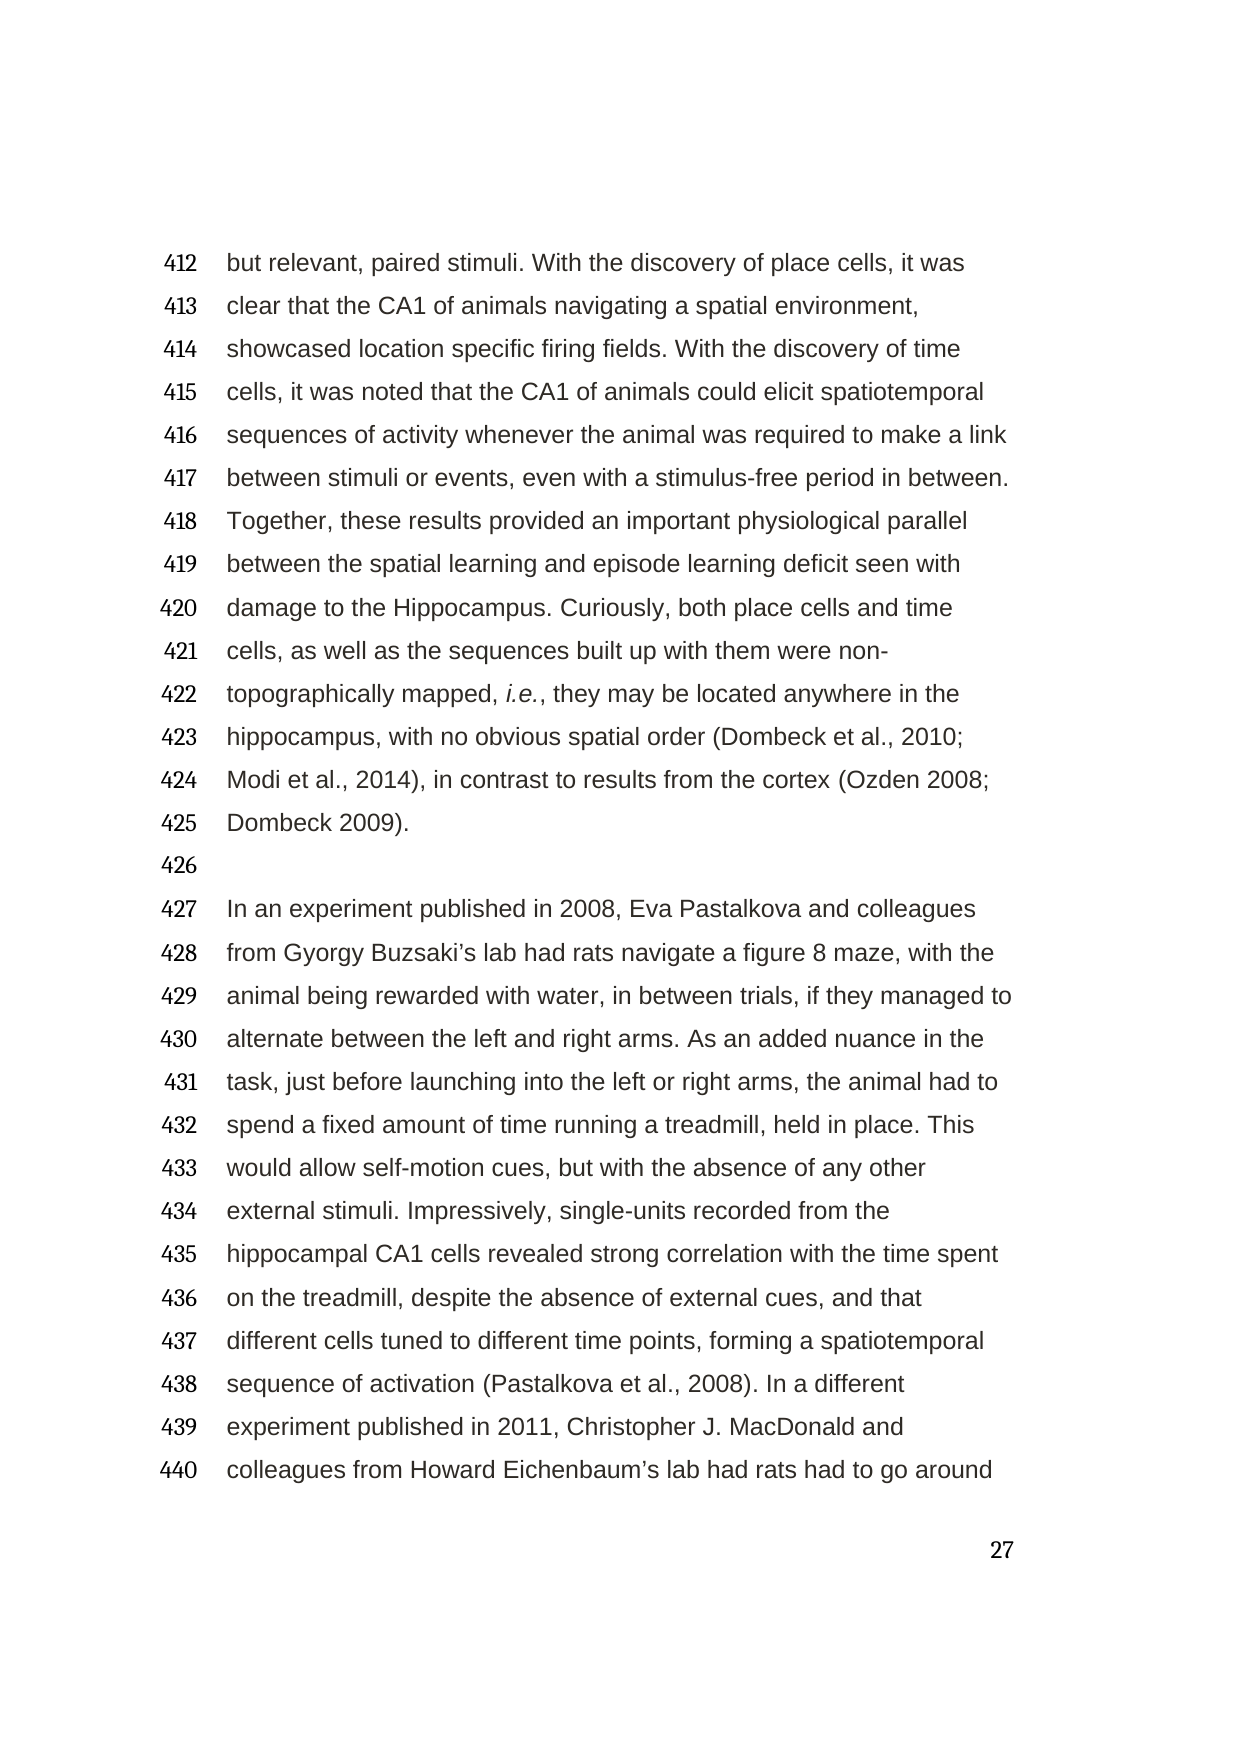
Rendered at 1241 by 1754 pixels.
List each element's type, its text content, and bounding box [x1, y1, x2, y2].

text but relevant, paired stimuli. With the discovery of place cells, it was clear that the CA1 of animals navigating a spatial environment, showcased location specific firing fields. With the discovery of time cells, it was noted that the CA1 of animals could elicit spatiotemporal sequences of activity whenever the animal was required to make a link between stimuli or events, even with a stimulus-free period in between. Together, these results provided an important physiological parallel between the spatial learning and episode learning deficit seen with damage to the Hippocampus. Curiously, both place cells and time cells, as well as the sequences built up with them were non-topographically mapped, i.e., they may be located anywhere in the hippocampus, with no obvious spatial order (Dombeck et al., 2010; Modi et al., 2014), in contrast to results from the cortex (Ozden 2008; Dombeck 2009). [226, 248, 1014, 837]
text In an experiment published in 2008, Eva Pastalkova and colleagues from Gyorgy Buzsaki’s lab had rats navigate a figure 8 maze, with the animal being rewarded with water, in between trials, if they managed to alternate between the left and right arms. As an added nuance in the task, just before launching into the left or right arms, the animal had to spend a fixed amount of time running a treadmill, held in place. This would allow self-motion cues, but with the absence of any other external stimuli. Impressively, single-units recorded from the hippocampal CA1 cells revealed strong correlation with the time spent on the treadmill, despite the absence of external cues, and that different cells tuned to different time points, forming a spatiotemporal sequence of activation (Pastalkova et al., 2008). In a different experiment published in 2011, Christopher J. MacDonald and colleagues from Howard Eichenbaum’s lab had rats had to go around [226, 894, 1014, 1484]
